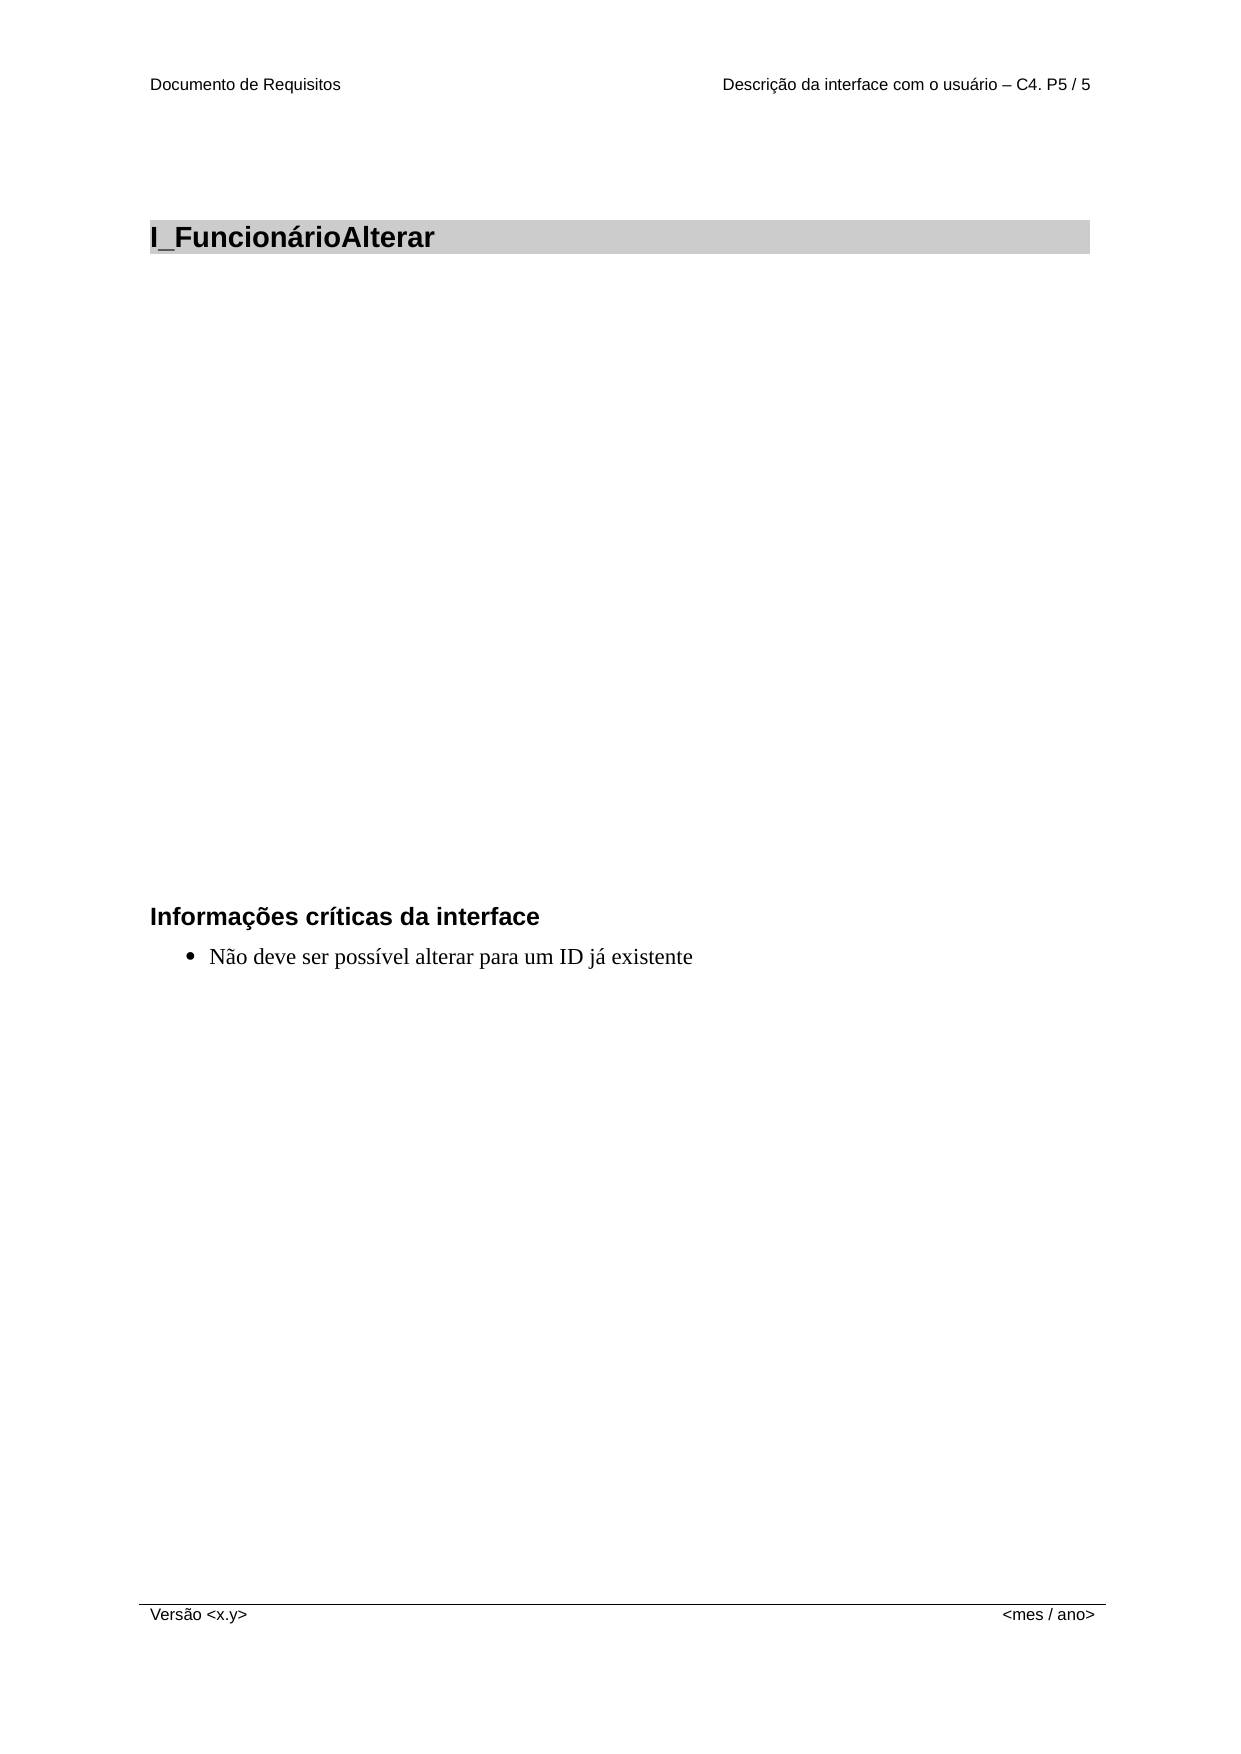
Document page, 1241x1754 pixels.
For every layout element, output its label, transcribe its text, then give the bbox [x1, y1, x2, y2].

list Não deve ser possível alterar para um ID já existente [186, 943, 1090, 969]
subtitle I_FuncionárioAlterar [150, 220, 1090, 254]
subtitle Informações críticas da interface [150, 902, 1090, 931]
